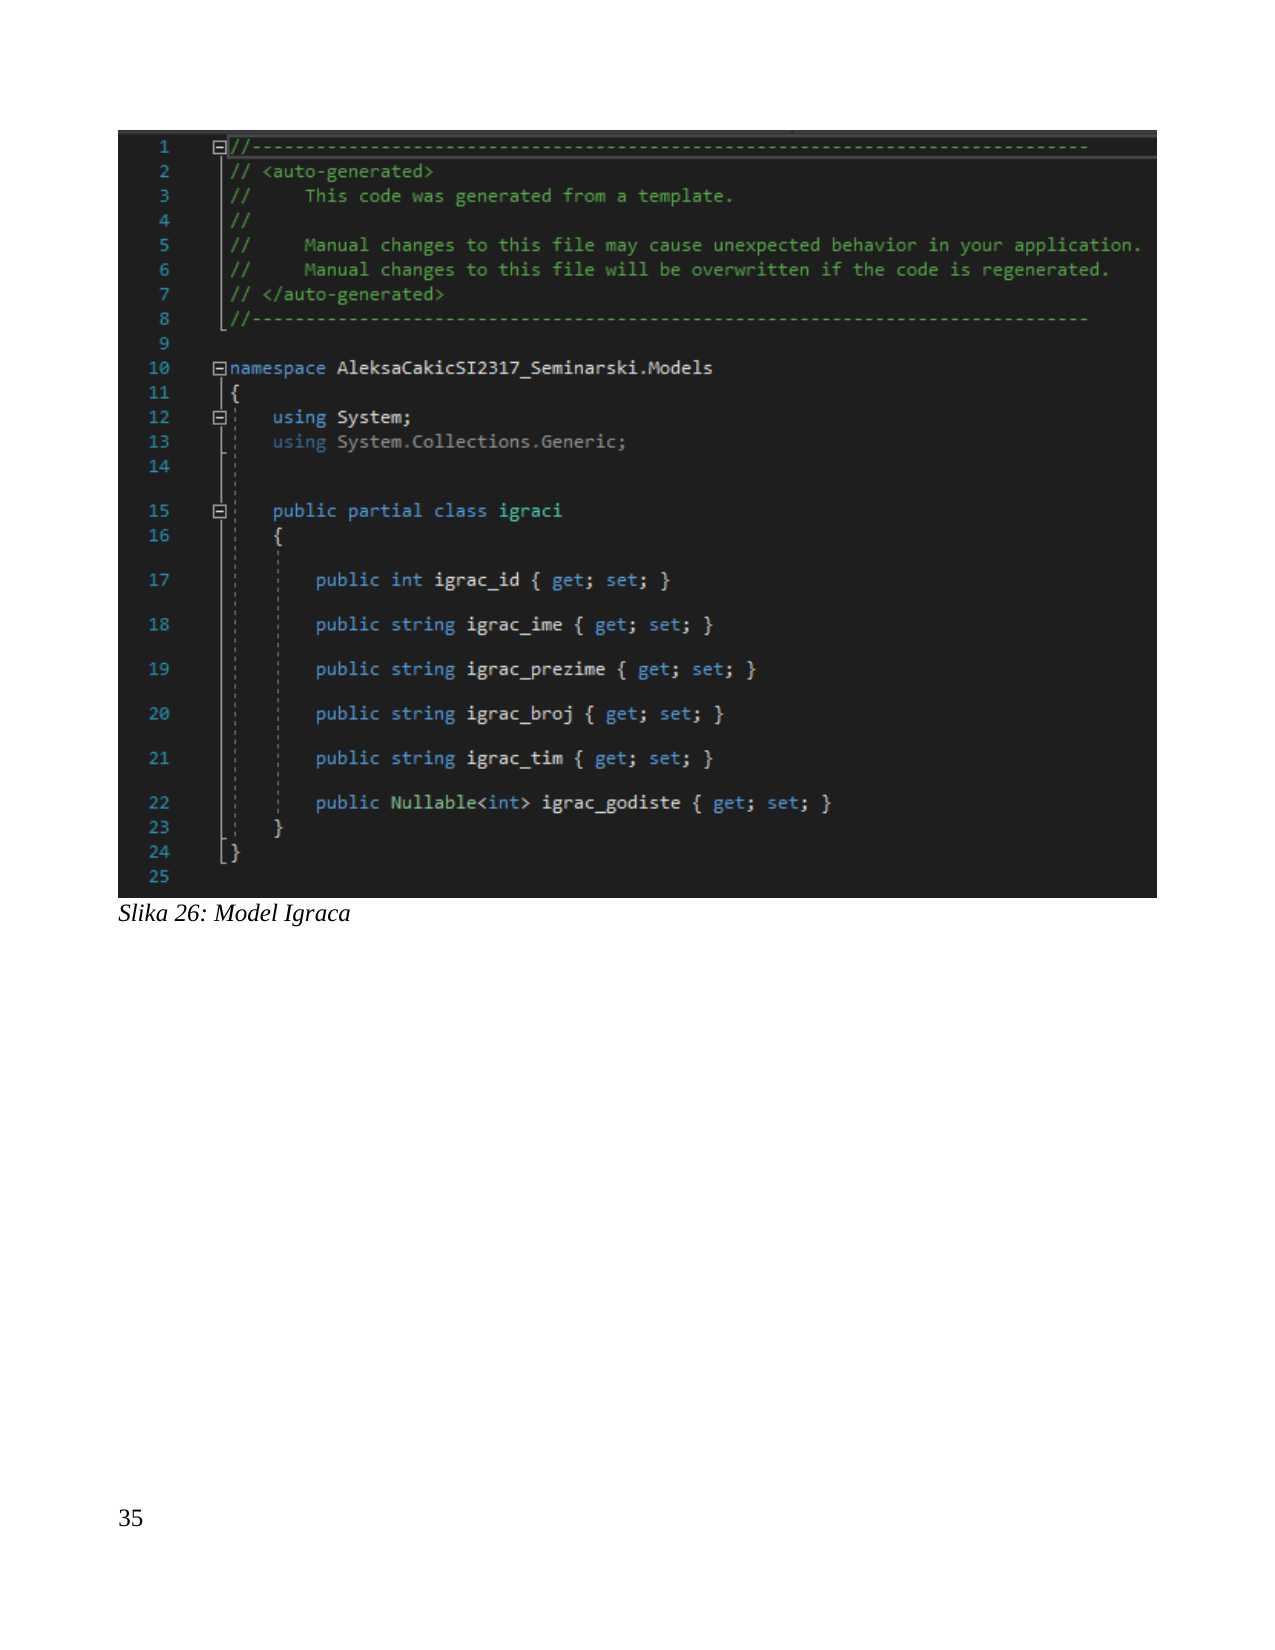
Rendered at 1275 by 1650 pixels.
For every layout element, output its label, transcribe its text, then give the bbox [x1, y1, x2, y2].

text Slika 26: Model Igraca [118, 898, 1157, 927]
picture [118, 130, 1157, 898]
